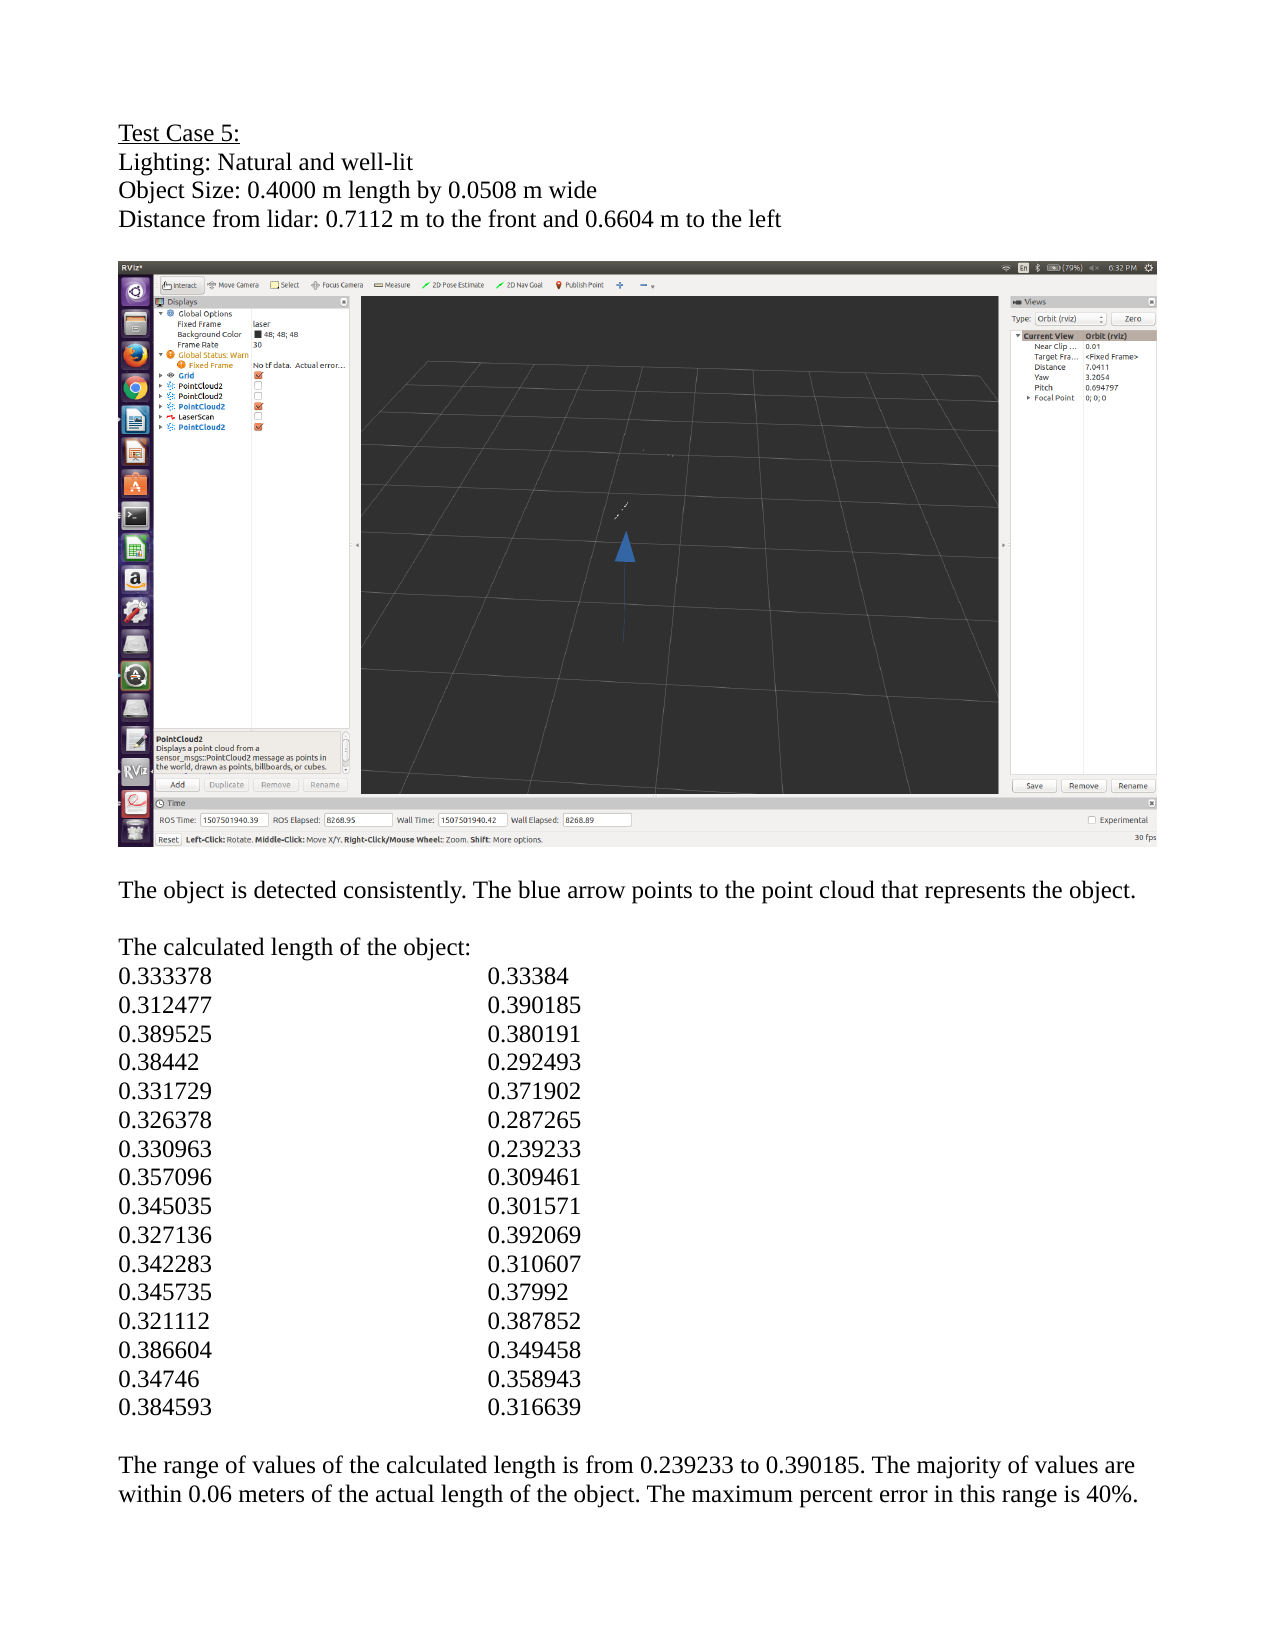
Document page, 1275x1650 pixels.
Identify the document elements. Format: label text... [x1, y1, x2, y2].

text 0.321112 0.387852 [118, 1306, 1157, 1335]
text 0.345735 0.37992 [118, 1277, 1157, 1306]
text 0.330963 0.239233 [118, 1134, 1157, 1162]
text 0.384593 0.316639 [118, 1392, 1157, 1421]
text The range of values of the calculated length is from 0.239233 to 0.390185. The majority of values are within 0.06 meters of the actual length of the object. The maximum percent error in this range is 40%. [118, 1450, 1157, 1507]
text Object Size: 0.4000 m length by 0.0508 m wide [118, 176, 1157, 204]
text The calculated length of the object: [118, 932, 1157, 961]
text 0.389525 0.380191 [118, 1019, 1157, 1047]
text 0.342283 0.310607 [118, 1249, 1157, 1277]
text 0.38442 0.292493 [118, 1047, 1157, 1076]
text 0.386604 0.349458 [118, 1335, 1157, 1364]
text Test Case 5: [118, 118, 1157, 147]
text Lighting: Natural and well-lit [118, 147, 1157, 176]
text 0.312477 0.390185 [118, 990, 1157, 1019]
text 0.345035 0.301571 [118, 1191, 1157, 1220]
text The object is detected consistently. The blue arrow points to the point cloud that represents the object. [118, 875, 1157, 904]
text 0.327136 0.392069 [118, 1220, 1157, 1249]
text 0.326378 0.287265 [118, 1105, 1157, 1134]
text 0.333378 0.33384 [118, 961, 1157, 990]
text Distance from lidar: 0.7112 m to the front and 0.6604 m to the left [118, 204, 1157, 233]
text 0.331729 0.371902 [118, 1076, 1157, 1105]
text 0.357096 0.309461 [118, 1162, 1157, 1191]
picture [118, 261, 1157, 847]
text 0.34746 0.358943 [118, 1364, 1157, 1392]
